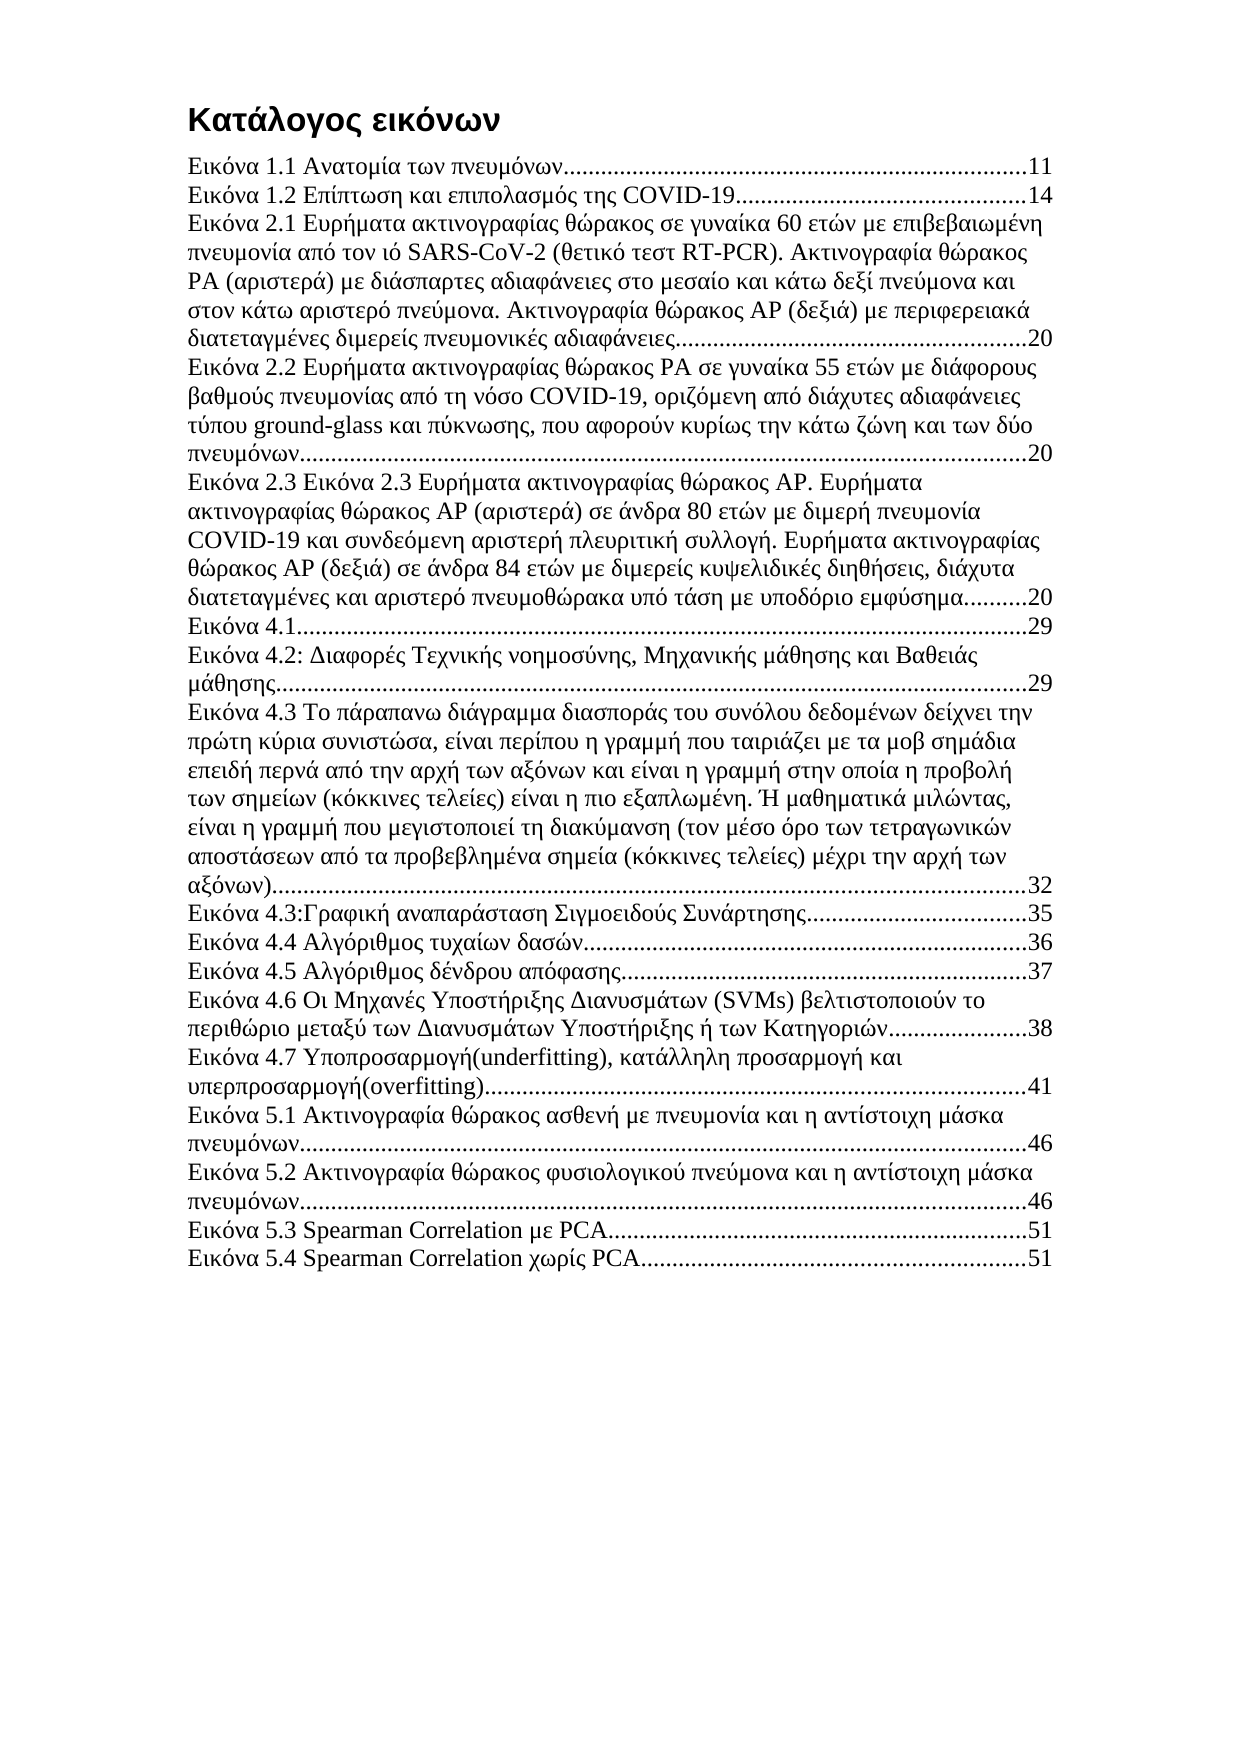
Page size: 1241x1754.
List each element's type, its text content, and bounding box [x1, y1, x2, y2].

text Εικόνα 2.1 Ευρήματα ακτινογραφίας θώρακος σε γυναίκα 60 ετών με επιβεβαιωμένη πνευμονία από τον ιό SARS-CoV-2 (θετικό τεστ RT-PCR). Ακτινογραφία θώρακος PA (αριστερά) με διάσπαρτες αδιαφάνειες στο μεσαίο και κάτω δεξί πνεύμονα και στον κάτω αριστερό πνεύμονα. Ακτινογραφία θώρακος AP (δεξιά) με περιφερειακά διατεταγμένες διμερείς πνευμονικές αδιαφάνειες 20 [187, 208, 1053, 352]
text Εικόνα 2.3 Εικόνα 2.3 Ευρήματα ακτινογραφίας θώρακος AP. Ευρήματα ακτινογραφίας θώρακος AP (αριστερά) σε άνδρα 80 ετών με διμερή πνευμονία COVID-19 και συνδεόμενη αριστερή πλευριτική συλλογή. Ευρήματα ακτινογραφίας θώρακος AP (δεξιά) σε άνδρα 84 ετών με διμερείς κυψελιδικές διηθήσεις, διάχυτα διατεταγμένες και αριστερό πνευμοθώρακα υπό τάση με υποδόριο εμφύσημα. 20 [187, 467, 1053, 611]
text Εικόνα 4.3:Γραφική αναπαράσταση Σιγμοειδούς Συνάρτησης 35 [187, 898, 1053, 927]
text Εικόνα 4.5 Αλγόριθμος δένδρου απόφασης 37 [187, 956, 1053, 985]
text Εικόνα 4.2: Διαφορές Τεχνικής νοημοσύνης, Μηχανικής μάθησης και Βαθειάς μάθησης 29 [187, 640, 1053, 697]
text Εικόνα 5.1 Ακτινογραφία θώρακος ασθενή με πνευμονία και η αντίστοιχη μάσκα πνευμόνων 46 [187, 1100, 1053, 1157]
text Εικόνα 4.1 29 [187, 611, 1053, 640]
text Εικόνα 5.3 Spearman Correlation με PCA 51 [187, 1215, 1053, 1243]
text Εικόνα 4.4 Αλγόριθμος τυχαίων δασών 36 [187, 927, 1053, 956]
text Εικόνα 4.3 Το πάραπανω διάγραμμα διασποράς του συνόλου δεδομένων δείχνει την πρώτη κύρια συνιστώσα, είναι περίπου η γραμμή που ταιριάζει με τα μοβ σημάδια επειδή περνά από την αρχή των αξόνων και είναι η γραμμή στην οποία η προβολή των σημείων (κόκκινες τελείες) είναι η πιο εξαπλωμένη. Ή μαθηματικά μιλώντας, είναι η γραμμή που μεγιστοποιεί τη διακύμανση (τον μέσο όρο των τετραγωνικών αποστάσεων από τα προβεβλημένα σημεία (κόκκινες τελείες) μέχρι την αρχή των αξόνων) 32 [187, 697, 1053, 898]
text Εικόνα 4.6 Οι Μηχανές Υποστήριξης Διανυσμάτων (SVMs) βελτιστοποιούν το περιθώριο μεταξύ των Διανυσμάτων Υποστήριξης ή των Κατηγοριών 38 [187, 985, 1053, 1042]
text Εικόνα 4.7 Υποπροσαρμογή(underfitting), κατάλληλη προσαρμογή και υπερπροσαρμογή(overfitting) 41 [187, 1042, 1053, 1100]
text Εικόνα 2.2 Ευρήματα ακτινογραφίας θώρακος PA σε γυναίκα 55 ετών με διάφορους βαθμούς πνευμονίας από τη νόσο COVID-19, οριζόμενη από διάχυτες αδιαφάνειες τύπου ground-glass και πύκνωσης, που αφορούν κυρίως την κάτω ζώνη και των δύο πνευμόνων. 20 [187, 352, 1053, 467]
subtitle Κατάλογος εικόνων [187, 100, 1053, 138]
text Εικόνα 5.2 Ακτινογραφία θώρακος φυσιολογικού πνεύμονα και η αντίστοιχη μάσκα πνευμόνων 46 [187, 1157, 1053, 1215]
text Εικόνα 1.1 Ανατομία των πνευμόνων 11 [187, 151, 1053, 180]
text Εικόνα 1.2 Επίπτωση και επιπολασμός της COVID-19 14 [187, 180, 1053, 208]
text Εικόνα 5.4 Spearman Correlation χωρίς PCA 51 [187, 1243, 1053, 1272]
